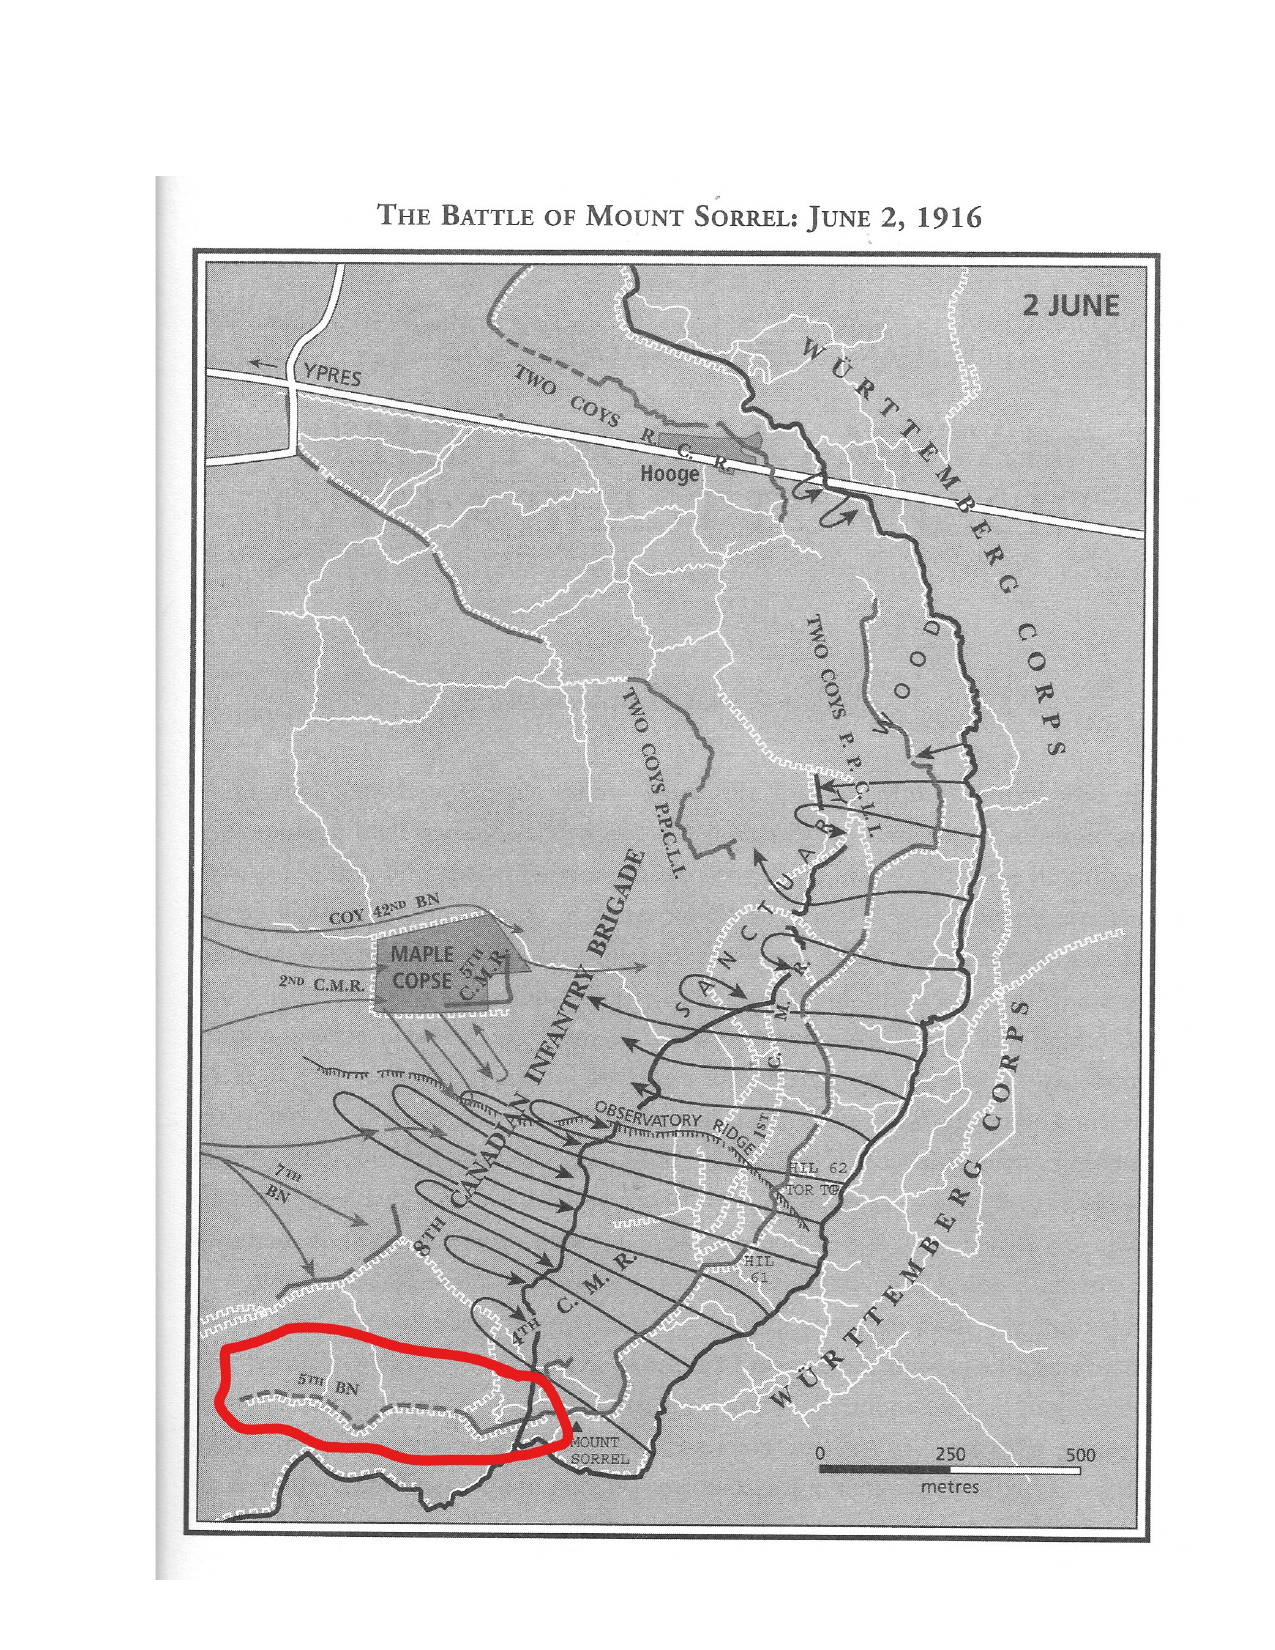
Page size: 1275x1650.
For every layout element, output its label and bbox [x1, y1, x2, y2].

picture [155, 176, 1195, 1580]
